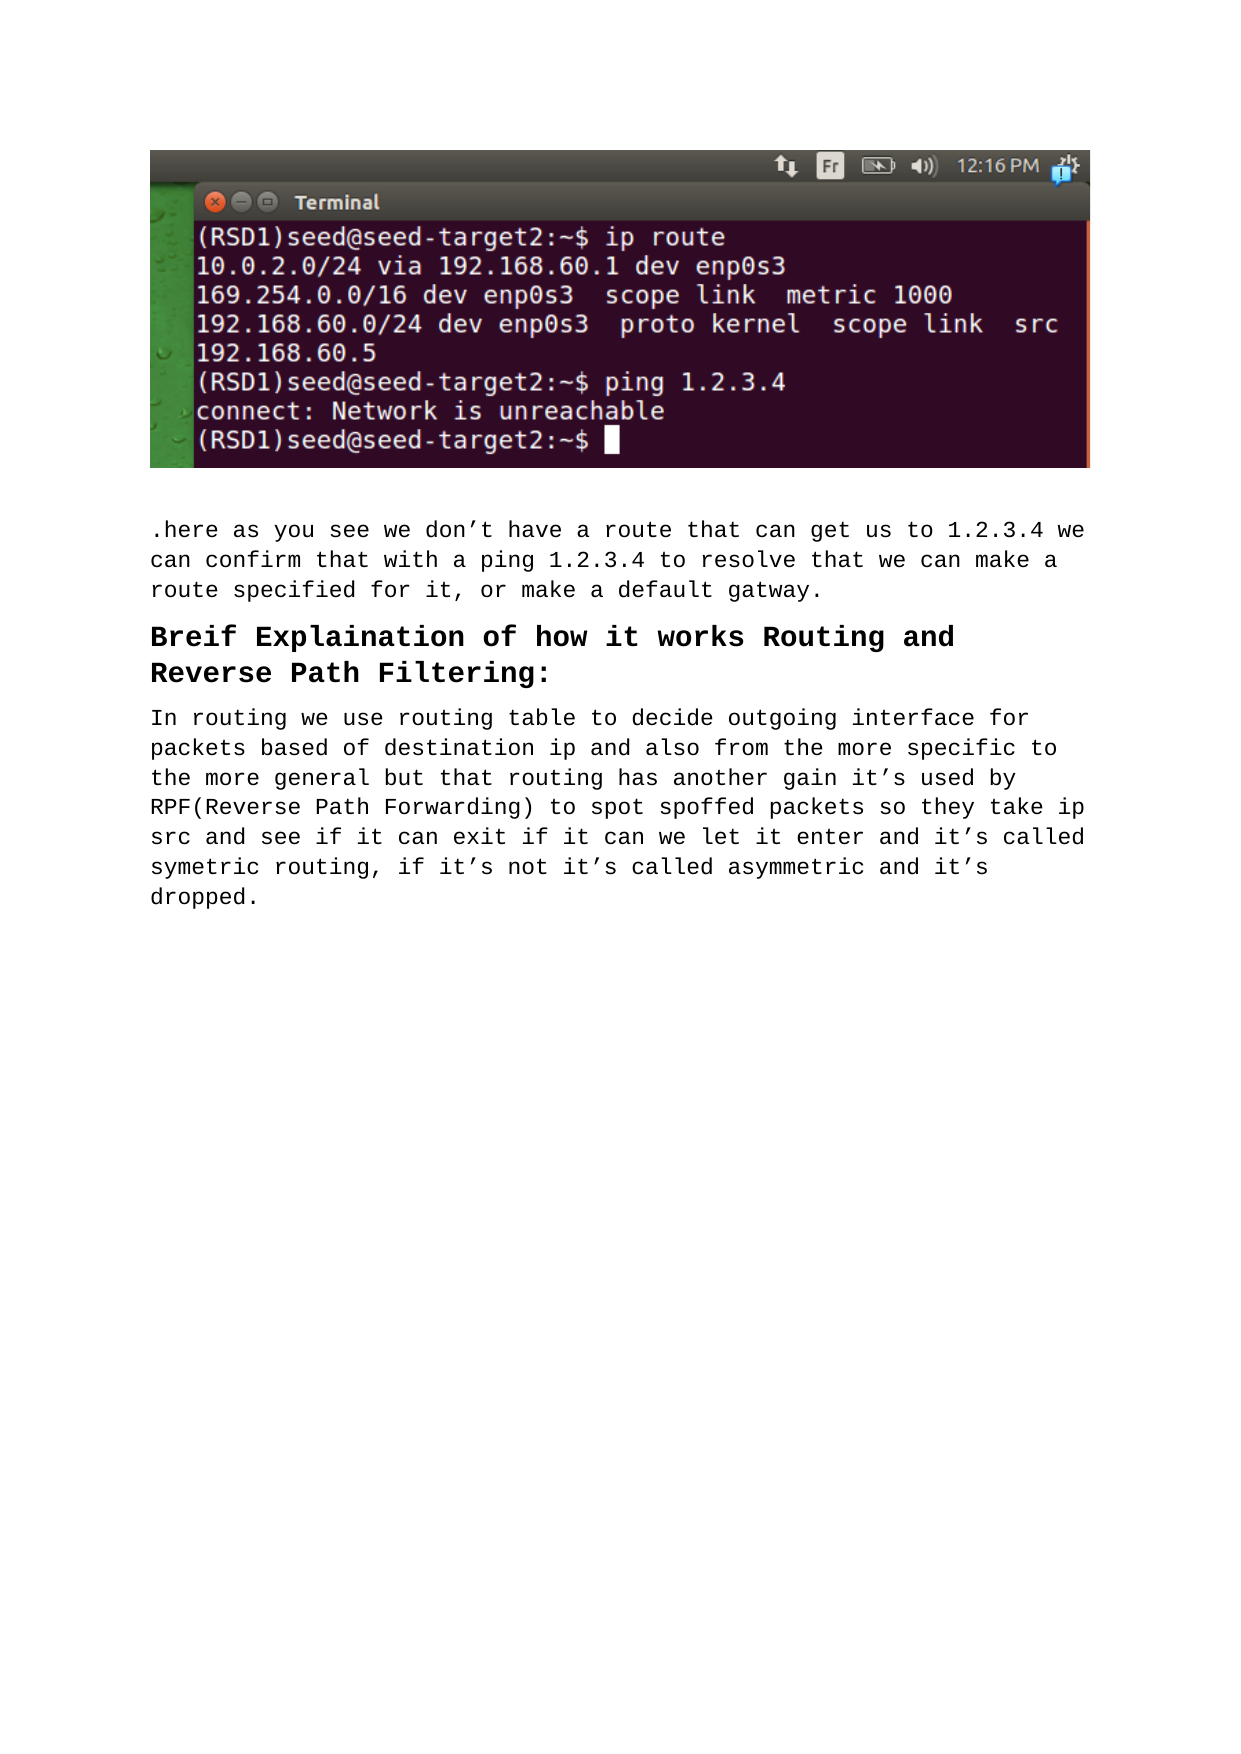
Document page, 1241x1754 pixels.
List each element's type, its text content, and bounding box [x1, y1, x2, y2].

text In routing we use routing table to decide outgoing interface for packets based of destination ip and also from the more specific to the more general but that routing has another gain it’s used by RPF(Reverse Path Forwarding) to spot spoffed packets so they take ip src and see if it can exit if it can we let it enter and it’s called symetric routing, if it’s not it’s called asymmetric and it’s dropped. [150, 706, 1090, 911]
text .here as you see we don’t have a route that can get us to 1.2.3.4 we can confirm that with a ping 1.2.3.4 to resolve that we can make a route specified for it, or make a default gatway. [150, 518, 1090, 604]
picture [150, 150, 1091, 468]
subtitle Breif Explaination of how it works Routing and Reverse Path Filtering: [150, 622, 1090, 691]
